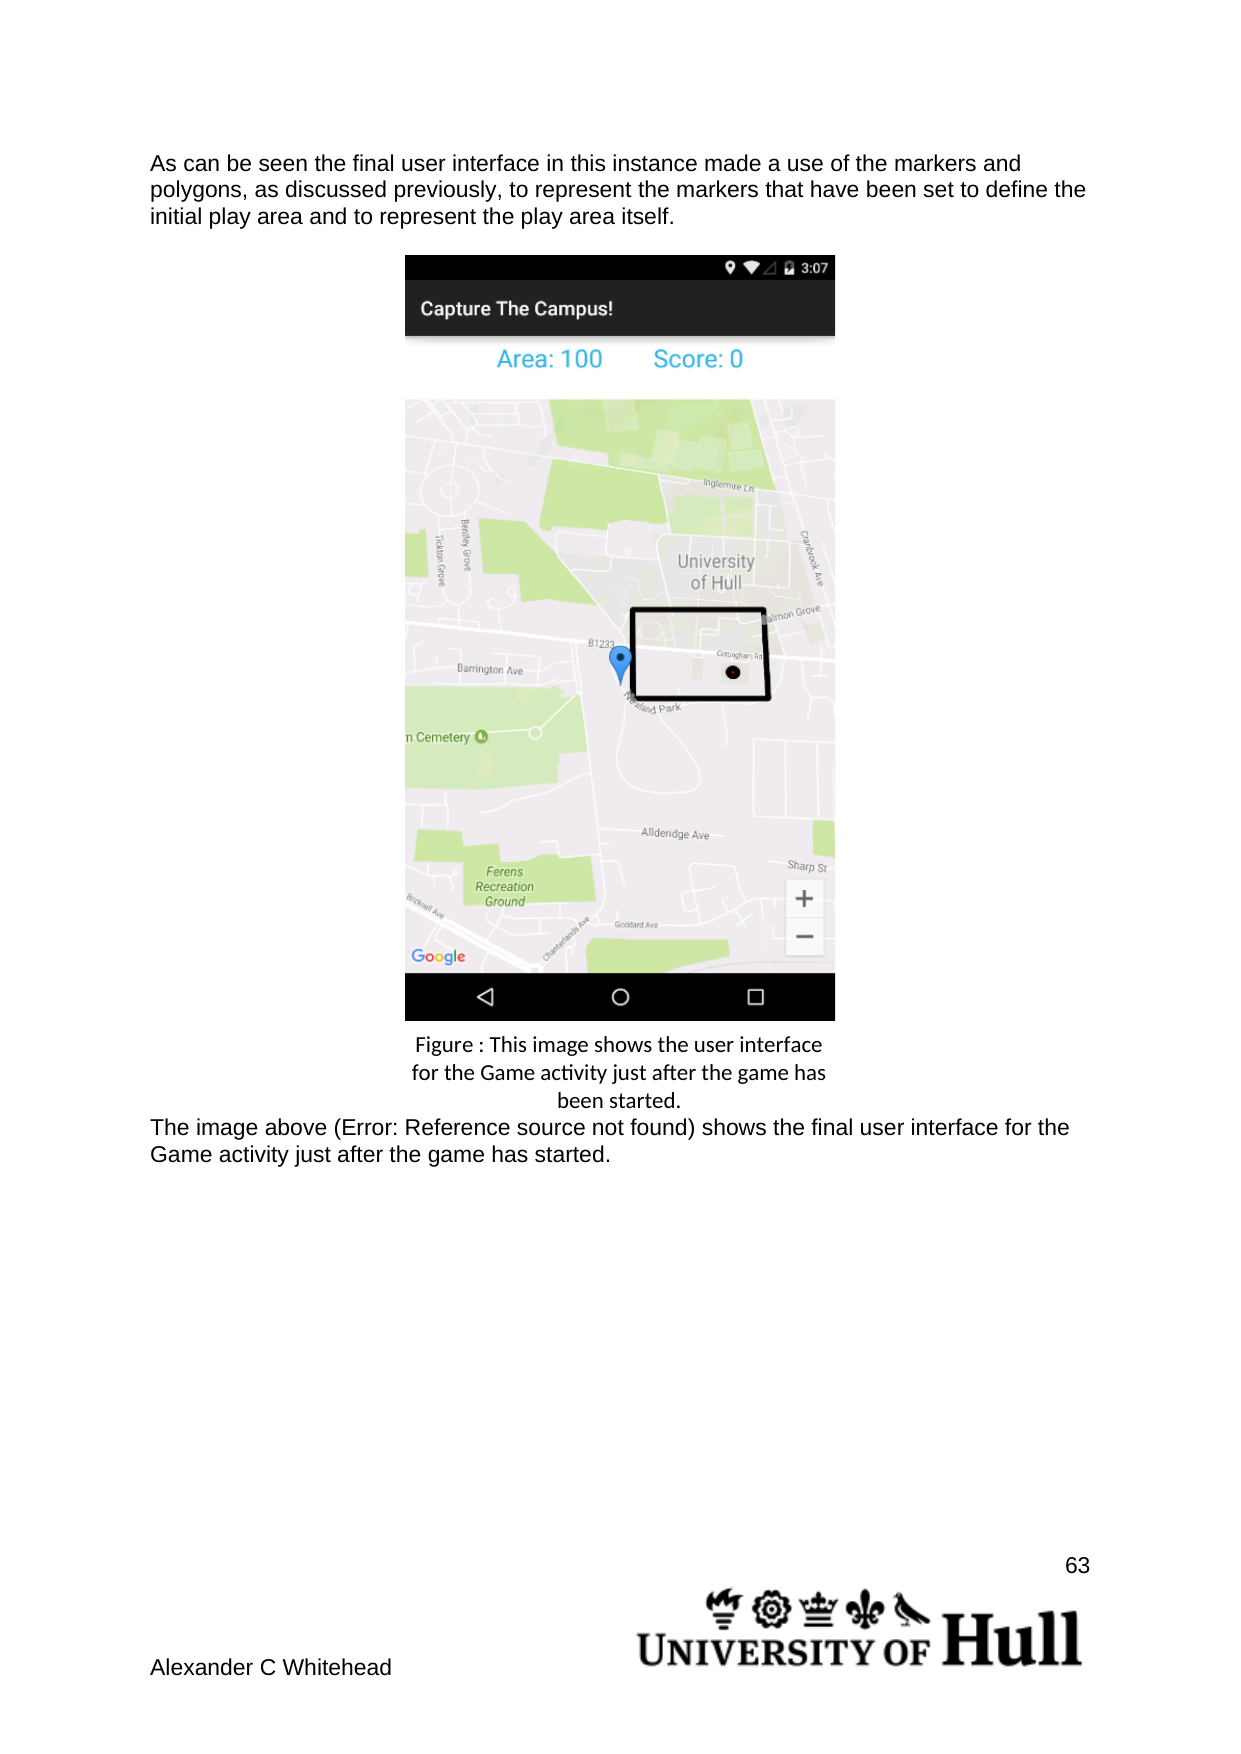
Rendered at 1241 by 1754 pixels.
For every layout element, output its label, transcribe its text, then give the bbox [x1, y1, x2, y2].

picture [405, 255, 836, 1021]
picture [630, 1578, 1091, 1676]
text As can be seen the final user interface in this instance made a use of the markers and polygons, as discussed previously, to represent the markers that have been set to define the initial play area and to represent the play area itself. [150, 150, 1090, 229]
text The image above (Figure 33) shows the final user interface for the Game activity just after the game has started. [150, 989, 1090, 1167]
